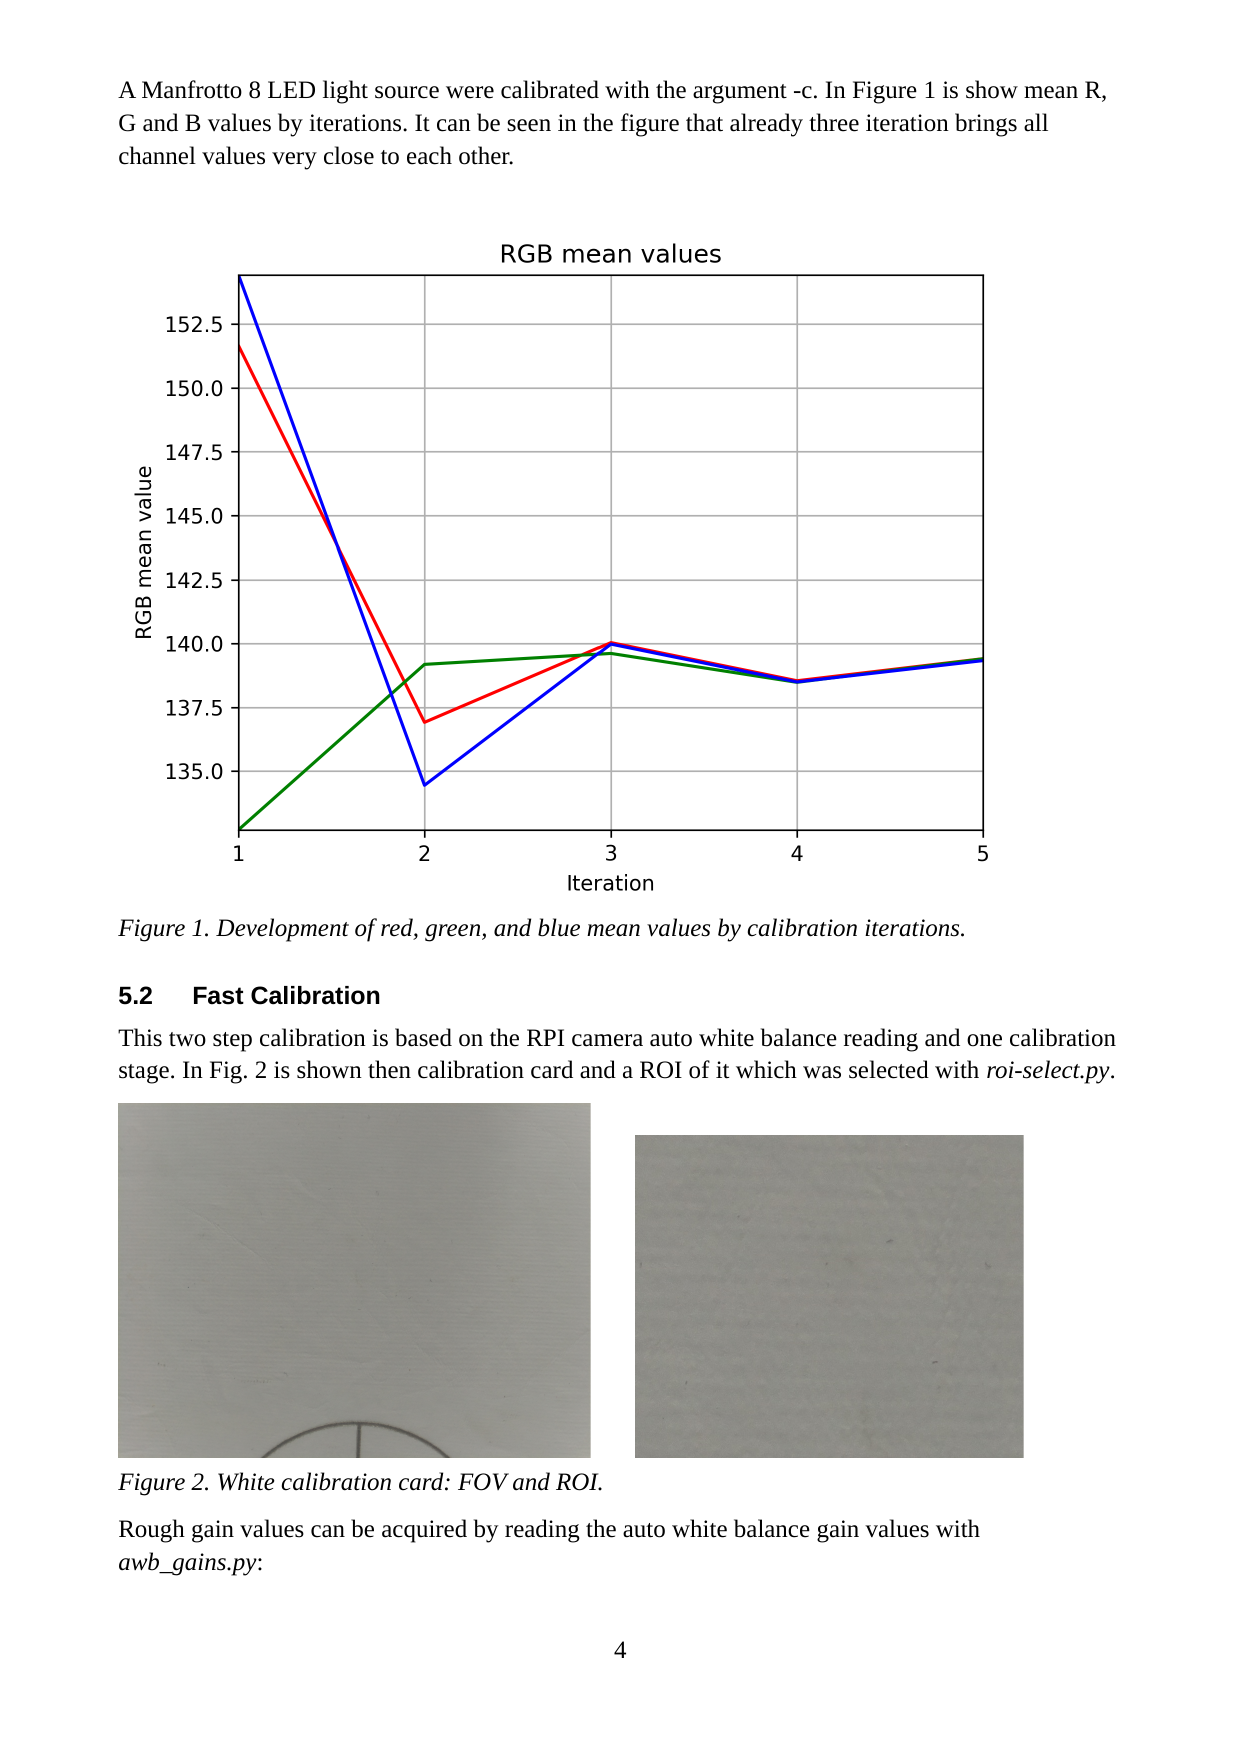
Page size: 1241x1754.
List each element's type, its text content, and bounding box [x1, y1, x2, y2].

picture [635, 1135, 1024, 1458]
picture [118, 188, 1079, 909]
text Figure 1. Development of red, green, and blue mean values by calibration iterations. [118, 189, 1122, 942]
picture [118, 1103, 591, 1458]
text Rough gain values can be acquired by reading the auto white balance gain values with awb_gains.py: [118, 1514, 1122, 1576]
subtitle Fast Calibration [118, 981, 1122, 1010]
text This two step calibration is based on the RPI camera auto white balance reading and one calibration stage. In Fig. 2 is shown then calibration card and a ROI of it which was selected with roi-select.py. [118, 1023, 1122, 1084]
text Figure 2. White calibration card: FOV and ROI. [118, 1103, 1122, 1496]
text A Manfrotto 8 LED light source were calibrated with the argument -c. In Figure 1 is show mean R, G and B values by iterations. It can be seen in the figure that already three iteration brings all channel values very close to each other. [118, 75, 1122, 170]
